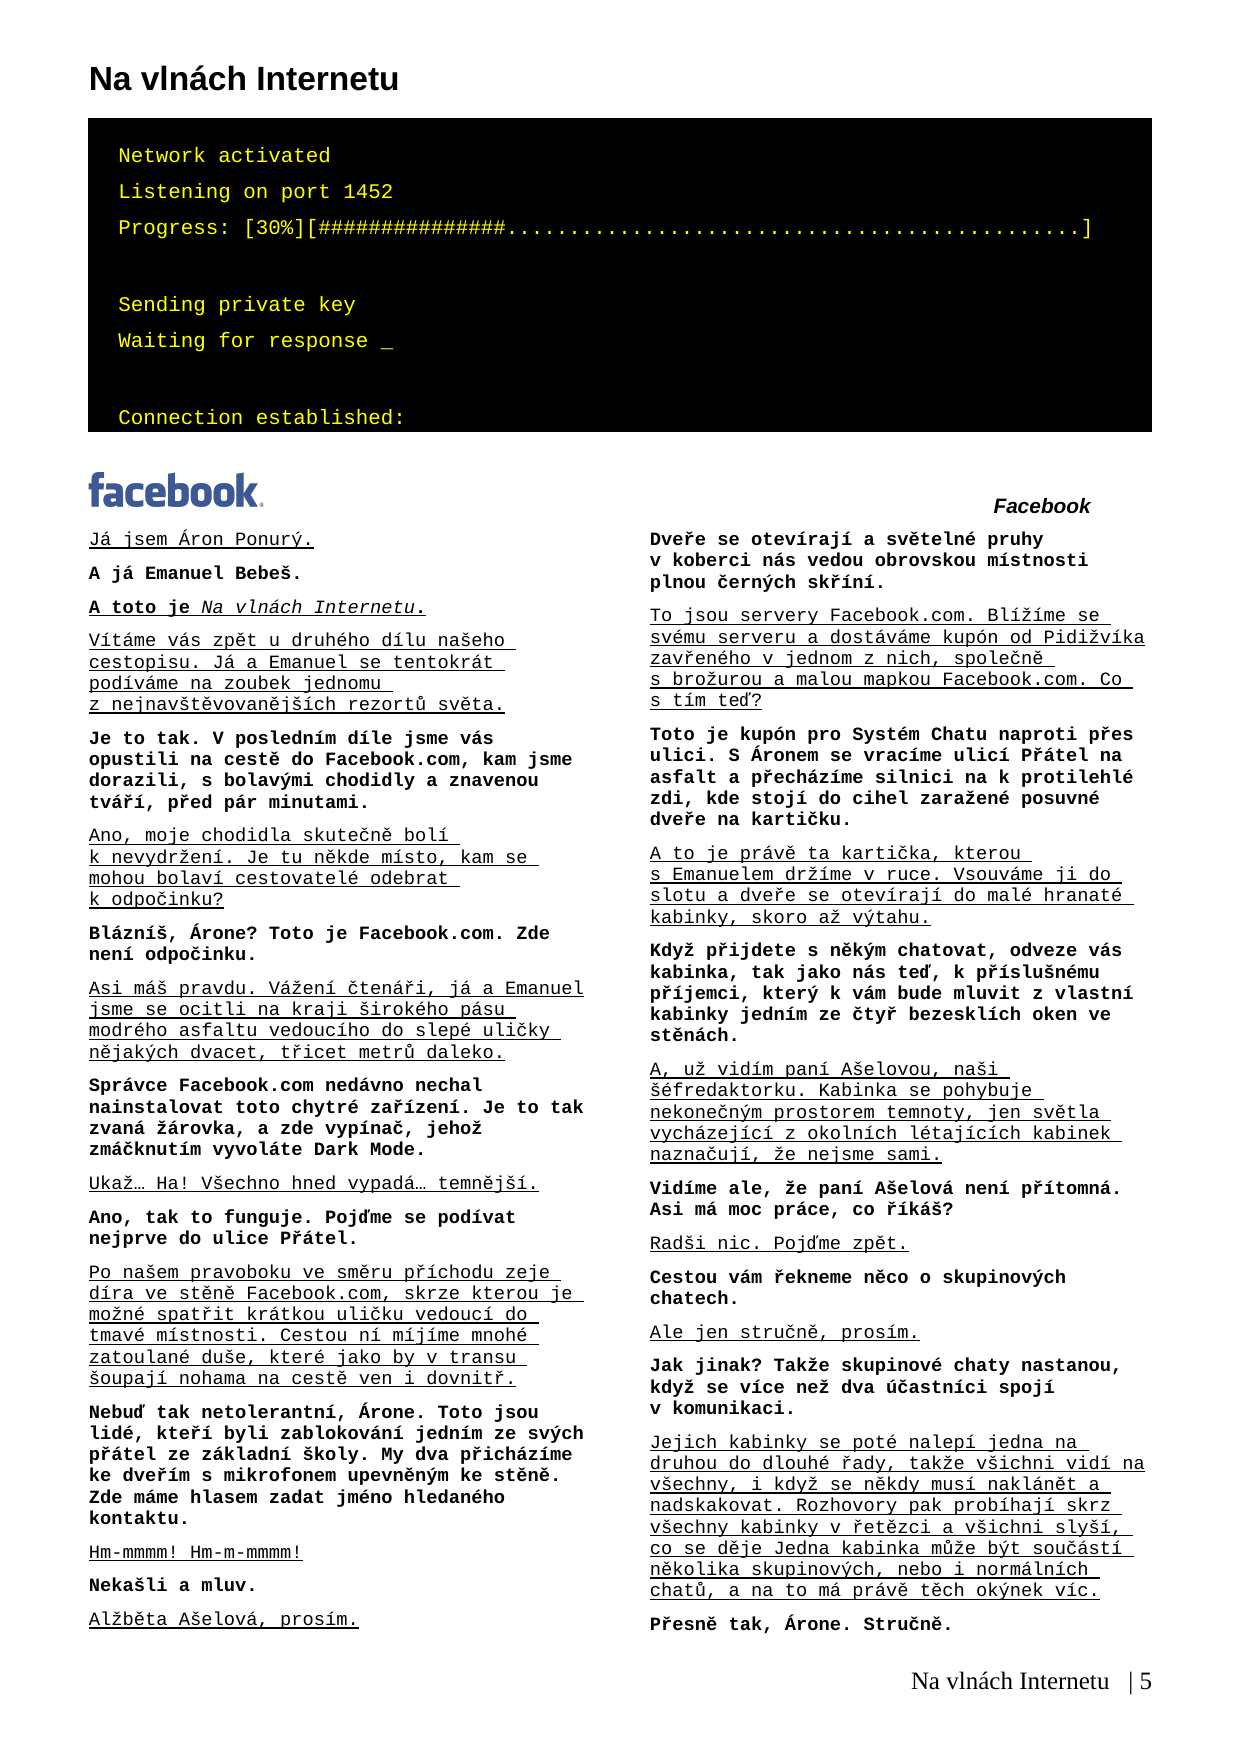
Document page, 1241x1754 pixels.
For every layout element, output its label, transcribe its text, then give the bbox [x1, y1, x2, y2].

text A, už vidím paní Ašelovou, naši šéfredaktorku. Kabinka se pohybuje nekonečným prostorem temnoty, jen světla vycházející z okolních létajících kabinek naznačují, že nejsme sami. [649, 1060, 1152, 1166]
text Po našem pravoboku ve směru příchodu zeje díra ve stěně Facebook.com, skrze kterou je možné spatřit krátkou uličku vedoucí do tmavé místnosti. Cestou ní míjíme mnohé zatoulané duše, které jako by v transu šoupají nohama na cestě ven i dovnitř. [88, 1262, 591, 1390]
text Já jsem Áron Ponurý. [88, 530, 591, 551]
text Asi máš pravdu. Vážení čtenáři, já a Emanuel jsme se ocitli na kraji širokého pásu modrého asfaltu vedoucího do slepé uličky nějakých dvacet, třicet metrů daleko. [88, 979, 591, 1064]
text Cestou vám řekneme něco o skupinových chatech. [649, 1267, 1152, 1310]
text Když přijdete s někým chatovat, odveze vás kabinka, tak jako nás teď, k příslušnému příjemci, který k vám bude mluvit z vlastní kabinky jedním ze čtyř bezesklích oken ve stěnách. [649, 941, 1152, 1047]
text Ano, tak to funguje. Pojďme se podívat nejprve do ulice Přátel. [88, 1207, 591, 1250]
picture [88, 472, 264, 507]
text Nekašli a mluv. [88, 1576, 591, 1597]
text Je to tak. V posledním díle jsme vás opustili na cestě do Facebook.com, kam jsme dorazili, s bolavými chodidly a znavenou tváří, před pár minutami. [88, 729, 591, 814]
text Hm-mmmm! Hm-m-mmmm! [88, 1542, 591, 1564]
text Alžběta Ašelová, prosím. [88, 1610, 591, 1631]
text Jejich kabinky se poté nalepí jedna na druhou do dlouhé řady, takže všichni vidí na všechny, i když se někdy musí naklánět a nadskakovat. Rozhovory pak probíhají skrz všechny kabinky v řetězci a všichni slyší, co se děje Jedna kabinka může být součástí několika skupinových, nebo i normálních chatů, a na to má právě těch okýnek víc. [649, 1432, 1152, 1602]
text Ale jen stručně, prosím. [649, 1322, 1152, 1344]
text Vidíme ale, že paní Ašelová není přítomná. Asi má moc práce, co říkáš? [649, 1179, 1152, 1221]
text Dveře se otevírají a světelné pruhy v koberci nás vedou obrovskou místnosti plnou černých skříní. [649, 530, 1152, 594]
text A toto je Na vlnách Internetu. [88, 597, 591, 619]
text Jak jinak? Takže skupinové chaty nastanou, když se více než dva účastníci spojí v komunikaci. [649, 1356, 1152, 1420]
text Radši nic. Pojďme zpět. [649, 1234, 1152, 1255]
text A to je právě ta kartička, kterou s Emanuelem držíme v ruce. Vsouváme ji do slotu a dveře se otevírají do malé hranaté kabinky, skoro až výtahu. [649, 844, 1152, 929]
text Connection established: [118, 432, 1152, 460]
text Správce Facebook.com nedávno nechal nainstalovat toto chytré zařízení. Je to tak zvaná žárovka, a zde vypínač, jehož zmáčknutím vyvoláte Dark Mode. [88, 1076, 591, 1161]
text Ano, moje chodidla skutečně bolí k nevydržení. Je tu někde místo, kam se mohou bolaví cestovatelé odebrat k odpočinku? [88, 826, 591, 911]
text Ukaž… Ha! Všechno hned vypadá… temnější. [88, 1174, 591, 1195]
subtitle Na vlnách Internetu [88, 59, 1152, 98]
text A já Emanuel Bebeš. [88, 564, 591, 585]
text Nebuď tak netolerantní, Árone. Toto jsou lidé, kteří byli zablokování jedním ze svých přátel ze základní školy. My dva přicházíme ke dveřím s mikrofonem upevněným ke stěně. Zde máme hlasem zadat jméno hledaného kontaktu. [88, 1402, 591, 1530]
text Toto je kupón pro Systém Chatu naproti přes ulici. S Áronem se vracíme ulicí Přátel na asfalt a přecházíme silnici na k protilehlé zdi, kde stojí do cihel zaražené posuvné dveře na kartičku. [649, 725, 1152, 831]
text To jsou servery Facebook.com. Blížíme se svému serveru a dostáváme kupón od Pidižvíka zavřeného v jednom z nich, společně s brožurou a malou mapkou Facebook.com. Co s tím teď? [649, 606, 1152, 712]
text Přesně tak, Árone. Stručně. [649, 1615, 1152, 1636]
text Vítáme vás zpět u druhého dílu našeho cestopisu. Já a Emanuel se tentokrát podíváme na zoubek jednomu z nejnavštěvovanějších rezortů světa. [88, 631, 591, 716]
subtitle Facebook [88, 472, 1152, 517]
text Blázníš, Árone? Toto je Facebook.com. Zde není odpočinku. [88, 924, 591, 966]
